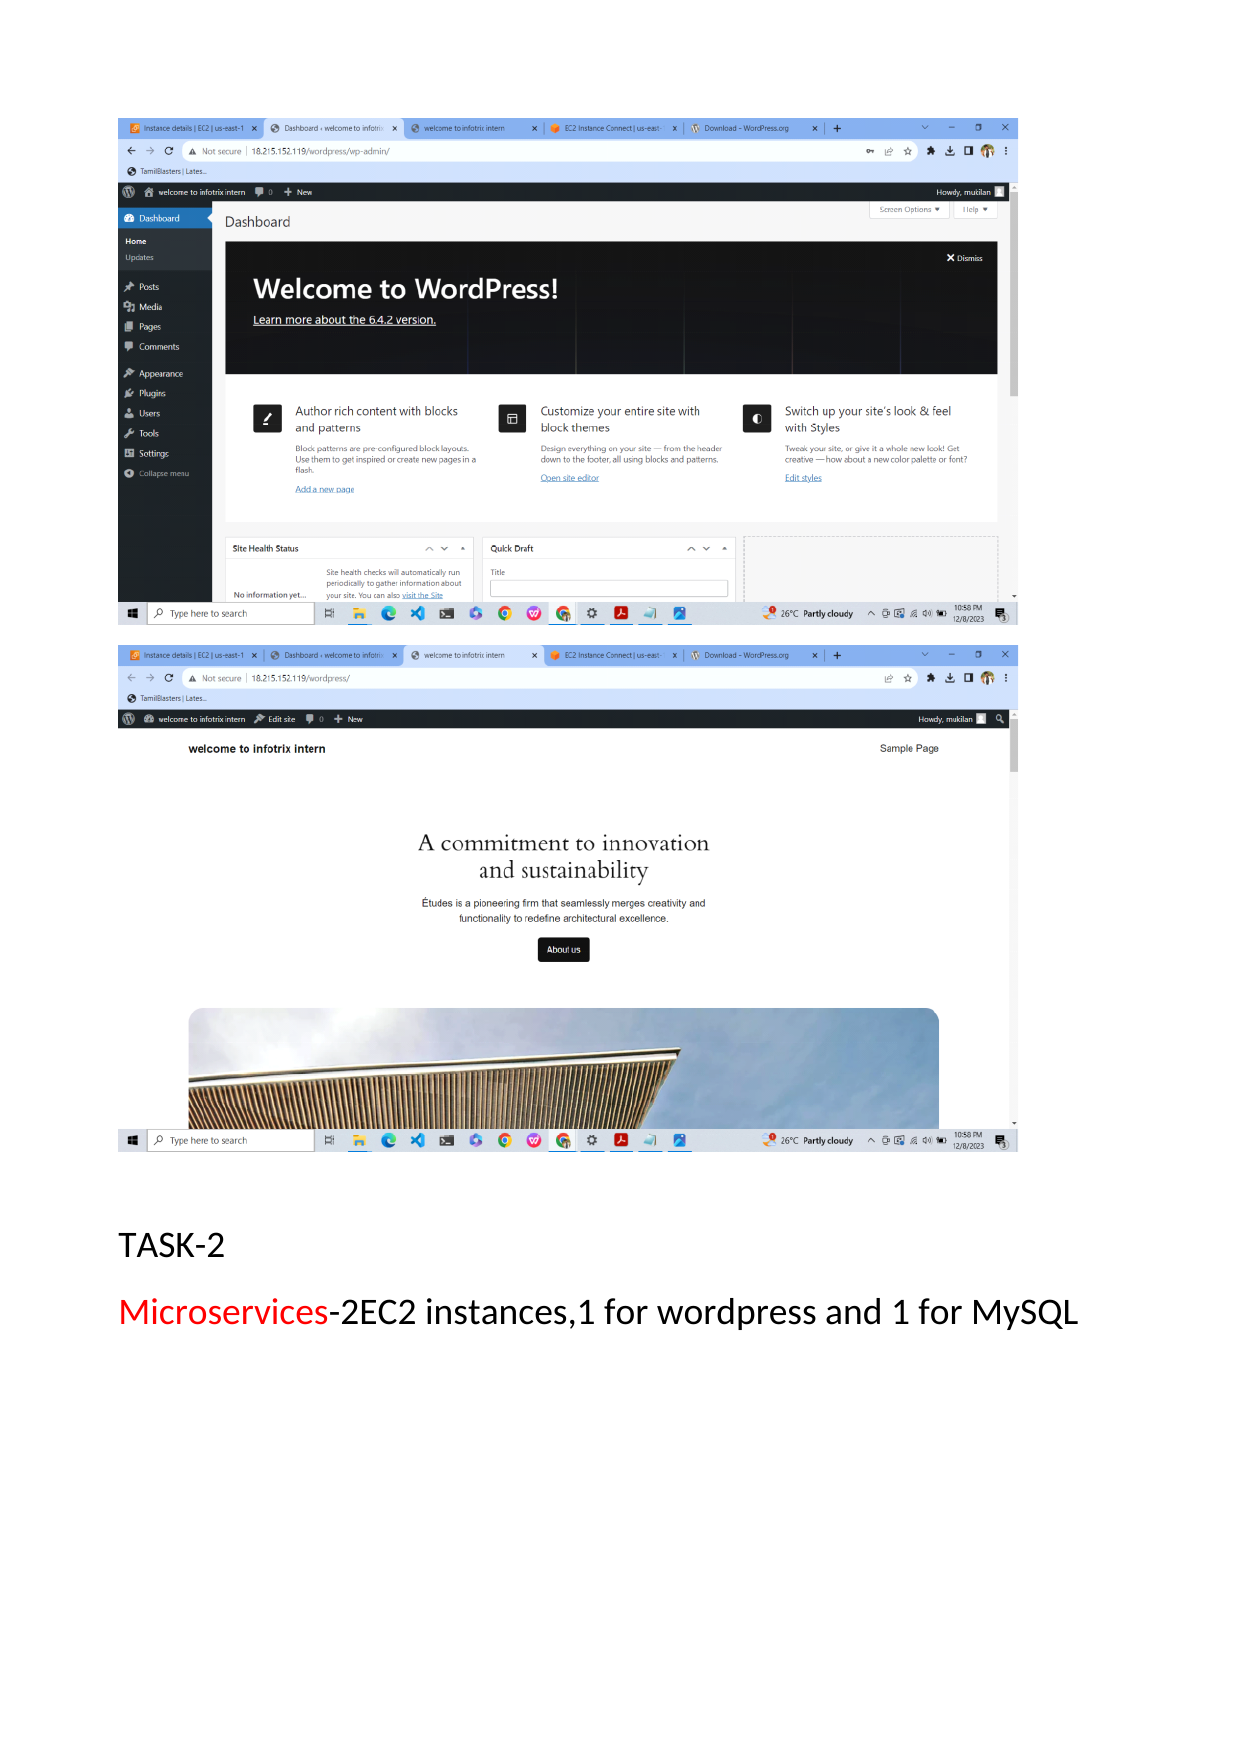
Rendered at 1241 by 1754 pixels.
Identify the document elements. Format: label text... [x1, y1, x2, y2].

text TASK-2 [118, 1221, 1122, 1267]
text Microservices-2EC2 instances,1 for wordpress and 1 for MySQL [118, 1288, 1122, 1334]
